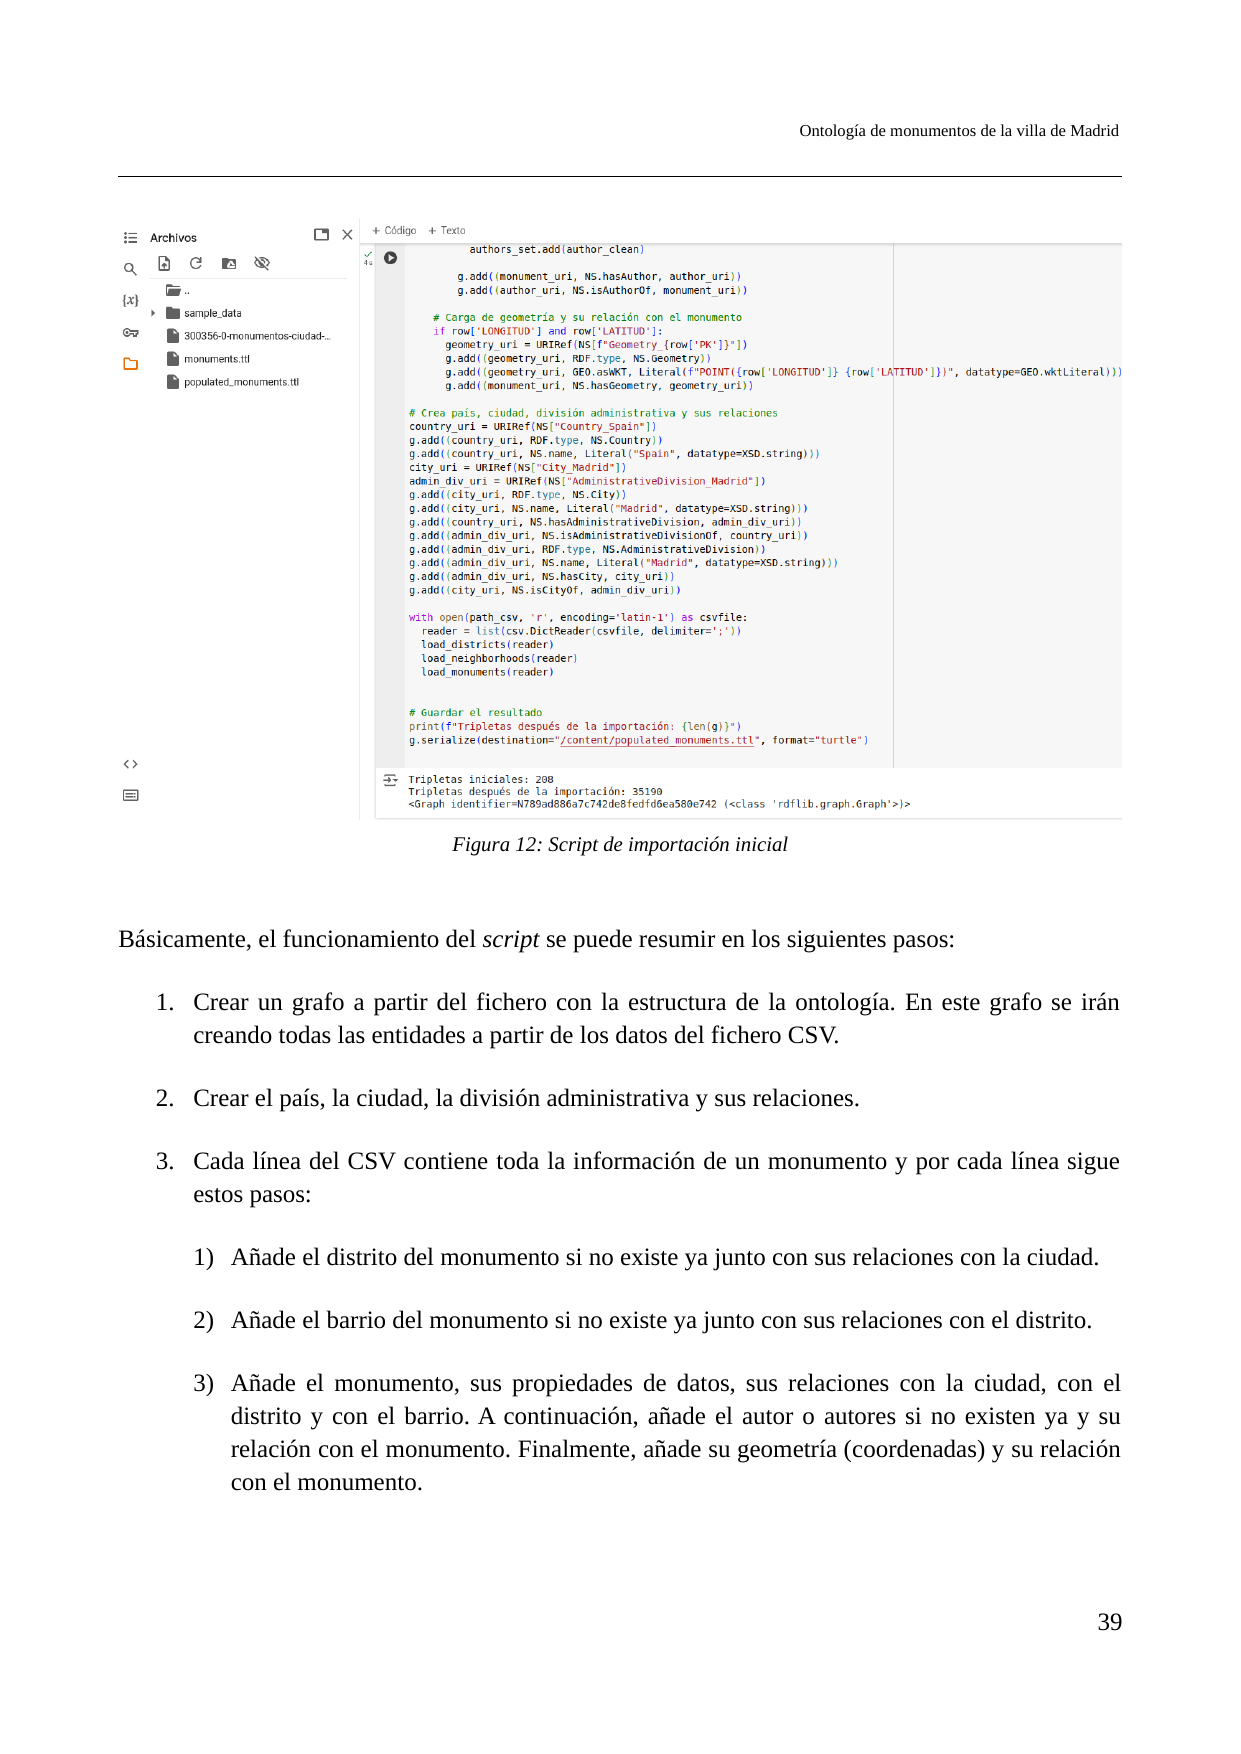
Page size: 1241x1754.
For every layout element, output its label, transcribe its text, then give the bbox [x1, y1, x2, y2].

list Crear el país, la ciudad, la división administrativa y sus relaciones. [156, 1083, 1122, 1111]
text Básicamente, el funcionamiento del script se puede resumir en los siguientes pasos: [118, 924, 1122, 952]
list Añade el monumento, sus propiedades de datos, sus relaciones con la ciudad, con el distrito y con el barrio. A continuación, añade el autor o autores si no existen ya y su relación con el monumento. Finalmente, añade su geometría (coordenadas) y su relación con el monumento. [193, 1368, 1122, 1496]
list Cada línea del CSV contiene toda la información de un monumento y por cada línea sigue estos pasos: [156, 1146, 1122, 1207]
text Figura 12: Script de importación inicial [118, 820, 1122, 856]
list Añade el distrito del monumento si no existe ya junto con sus relaciones con la ciudad. [193, 1242, 1122, 1271]
list Crear un grafo a partir del fichero con la estructura de la ontología. En este grafo se irán creando todas las entidades a partir de los datos del fichero CSV. [156, 987, 1122, 1048]
list Añade el barrio del monumento si no existe ya junto con sus relaciones con el distrito. [193, 1305, 1122, 1333]
picture [118, 218, 1123, 820]
